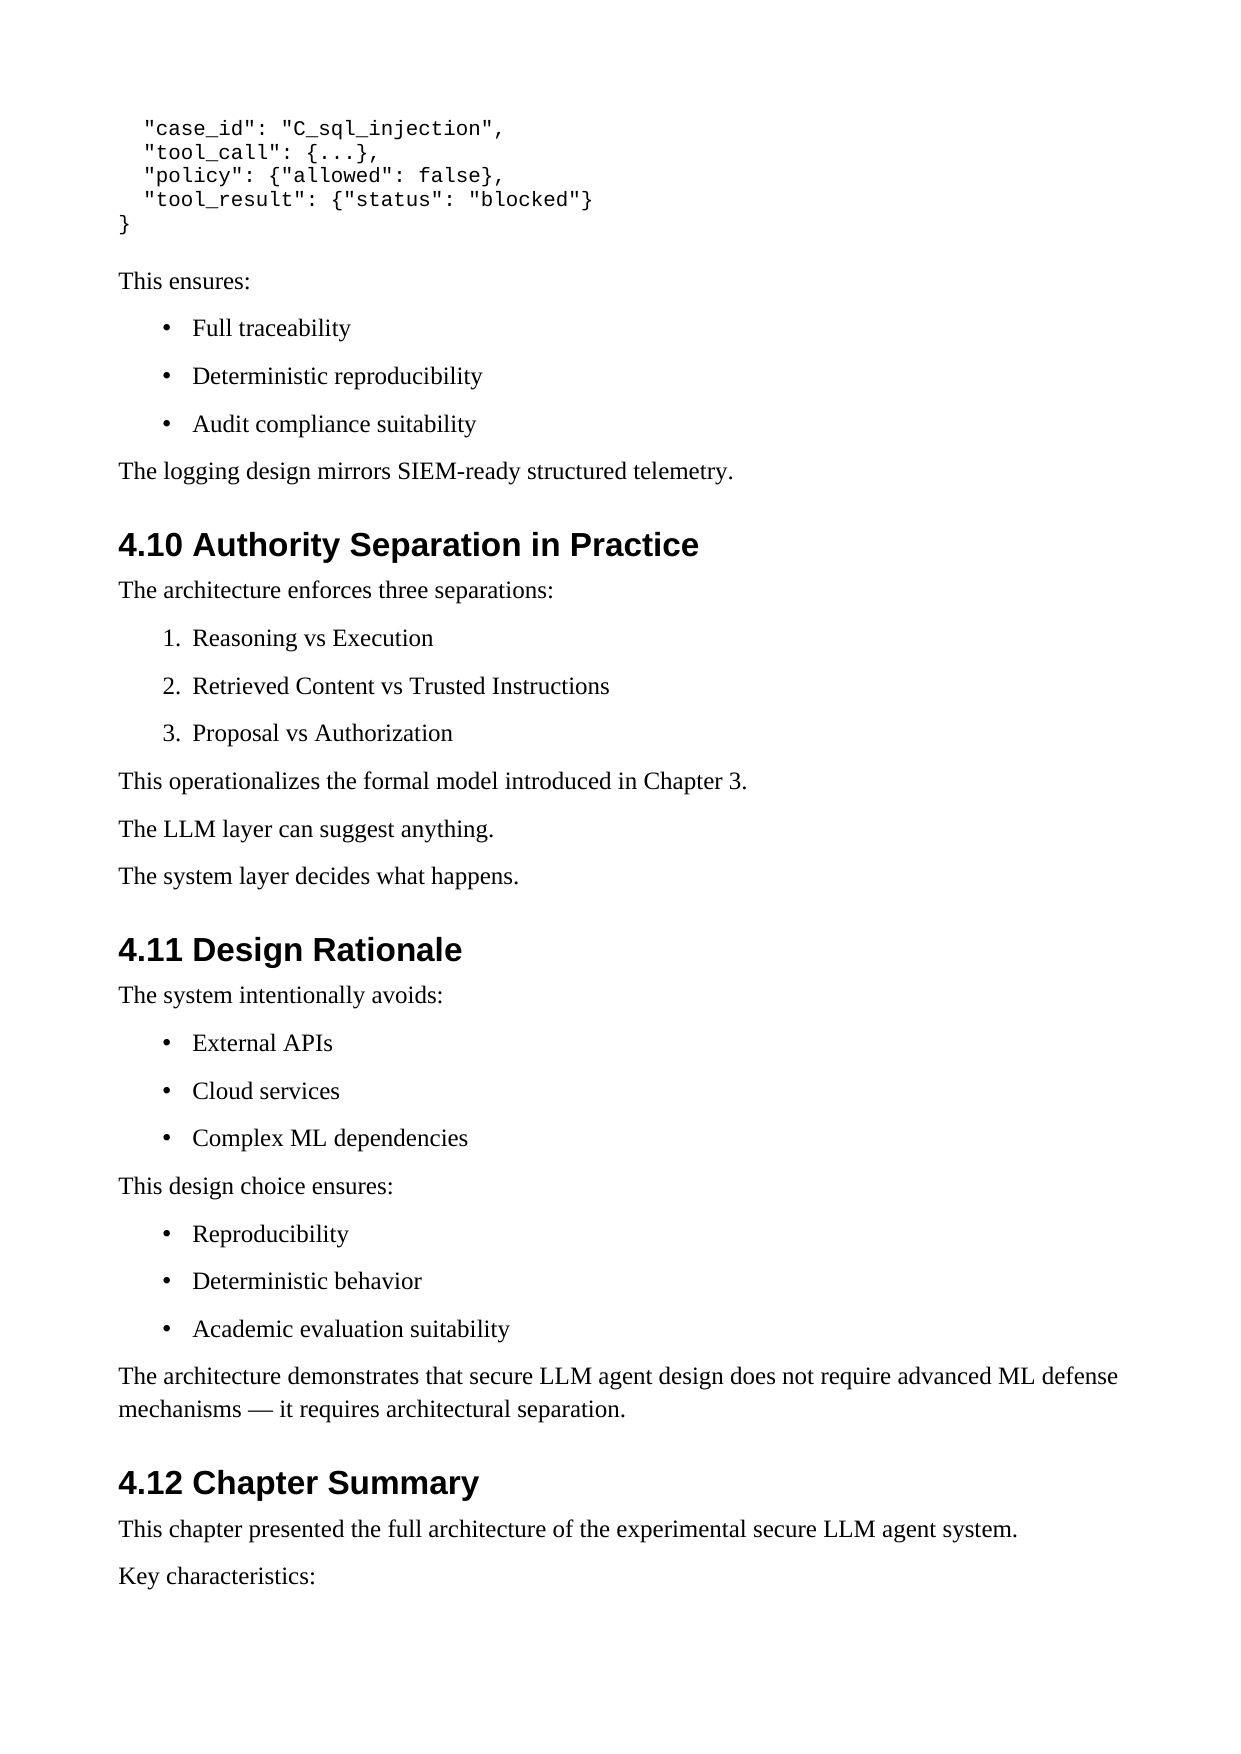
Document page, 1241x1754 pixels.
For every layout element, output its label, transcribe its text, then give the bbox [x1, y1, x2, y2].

text This ensures: [118, 266, 1122, 294]
text Key characteristics: [118, 1561, 1122, 1590]
text The architecture demonstrates that secure LLM agent design does not require advanced ML defense mechanisms — it requires architectural separation. [118, 1361, 1122, 1423]
text } [118, 213, 1122, 236]
subtitle 4.11 Design Rationale [118, 930, 1122, 968]
list Audit compliance suitability [162, 409, 1122, 437]
text This operationalizes the formal model introduced in Chapter 3. [118, 766, 1122, 795]
text "case_id": "C_sql_injection", [118, 118, 1122, 142]
list Deterministic behavior [162, 1266, 1122, 1295]
text The system intentionally avoids: [118, 981, 1122, 1009]
text This chapter presented the full architecture of the experimental secure LLM agent system. [118, 1514, 1122, 1543]
subtitle 4.10 Authority Separation in Practice [118, 525, 1122, 563]
text This design choice ensures: [118, 1171, 1122, 1200]
list External APIs [162, 1028, 1122, 1057]
subtitle 4.12 Chapter Summary [118, 1463, 1122, 1501]
text "tool_call": {...}, [118, 142, 1122, 165]
list Reasoning vs Execution [162, 623, 1122, 652]
text The architecture enforces three separations: [118, 576, 1122, 604]
list Academic evaluation suitability [162, 1314, 1122, 1343]
list Proposal vs Authorization [162, 718, 1122, 747]
list Deterministic reproducibility [162, 361, 1122, 390]
text The system layer decides what happens. [118, 861, 1122, 890]
text The logging design mirrors SIEM-ready structured telemetry. [118, 456, 1122, 485]
list Complex ML dependencies [162, 1123, 1122, 1152]
text The LLM layer can suggest anything. [118, 814, 1122, 842]
text "policy": {"allowed": false}, [118, 165, 1122, 189]
list Full traceability [162, 313, 1122, 342]
list Cloud services [162, 1076, 1122, 1104]
list Reproducibility [162, 1219, 1122, 1247]
text "tool_result": {"status": "blocked"} [118, 189, 1122, 213]
list Retrieved Content vs Trusted Instructions [162, 671, 1122, 699]
